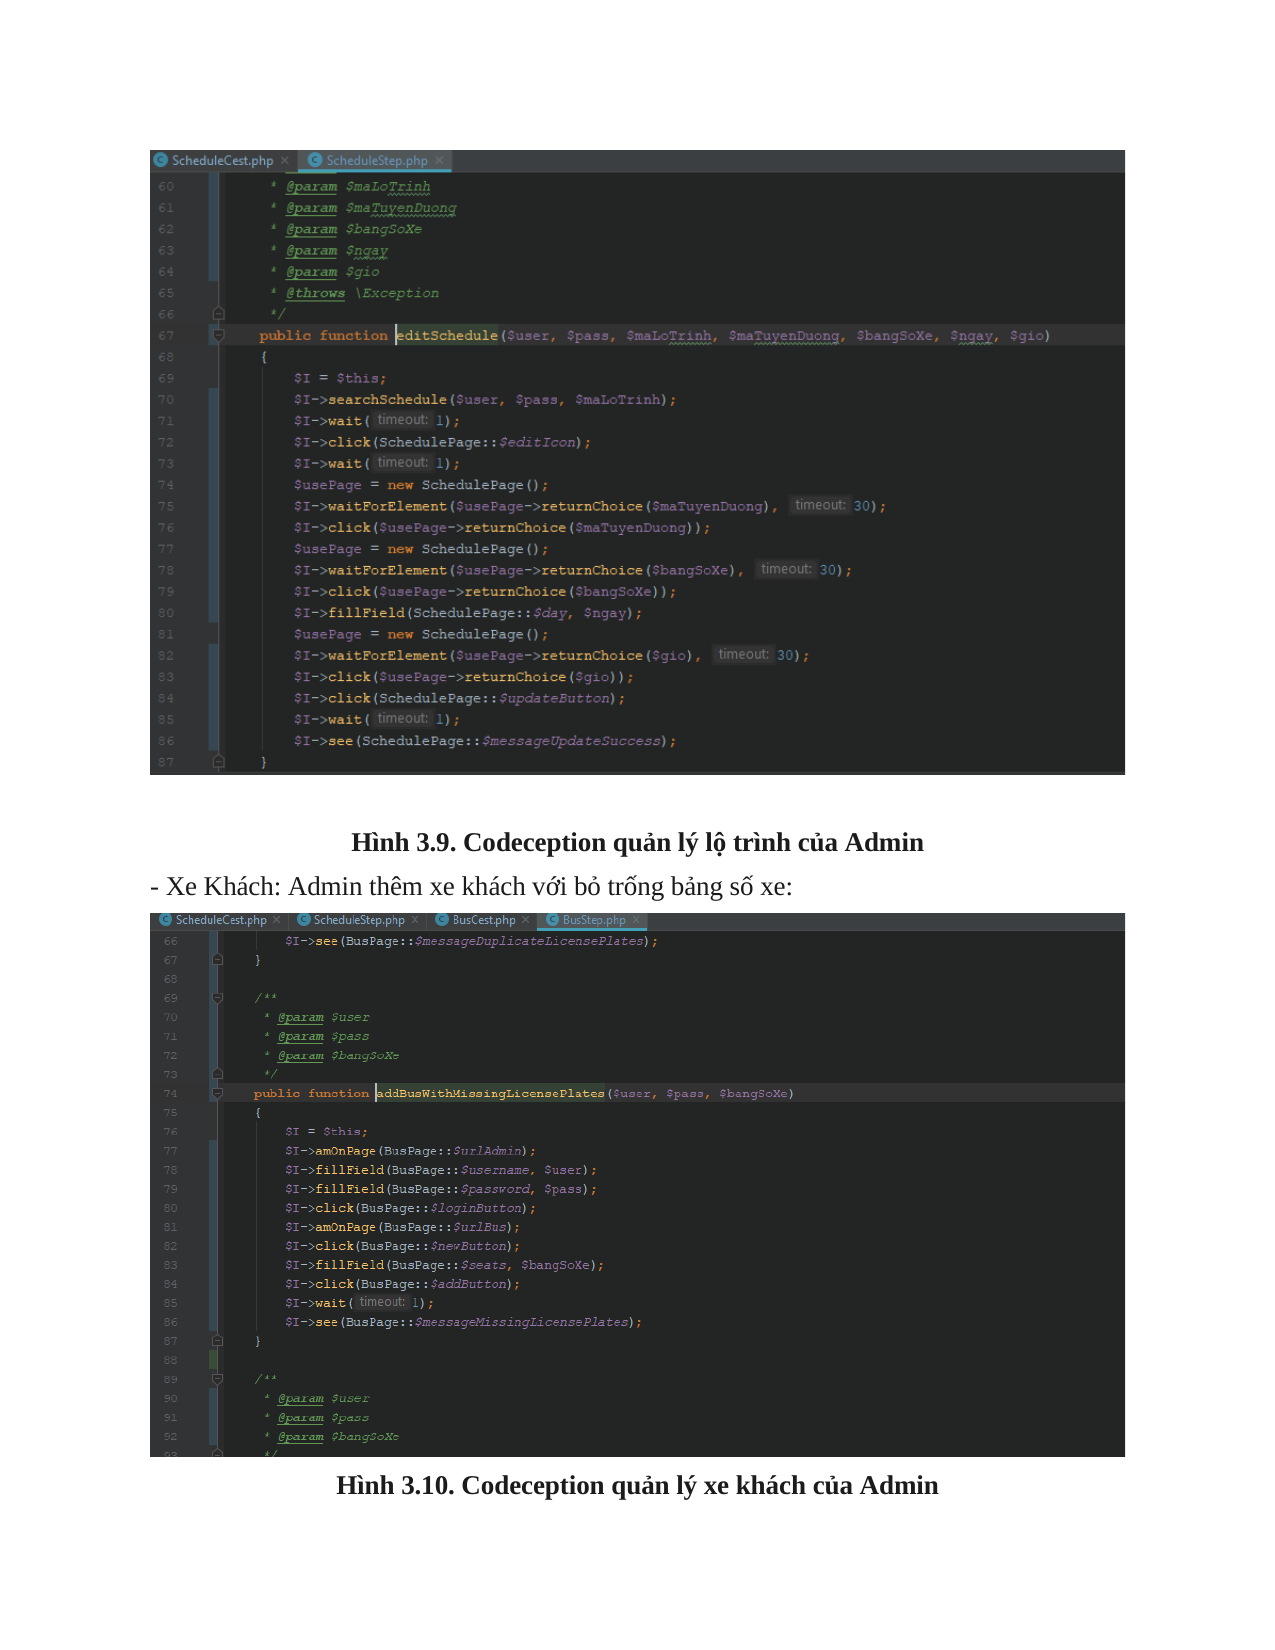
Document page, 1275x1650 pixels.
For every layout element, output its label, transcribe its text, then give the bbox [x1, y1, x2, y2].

text - Xe Khách: Admin thêm xe khách với bỏ trống bảng số xe: [150, 870, 1125, 901]
text Hình 3.10. Codeception quản lý xe khách của Admin [150, 1469, 1125, 1500]
text Hình 3.9. Codeception quản lý lộ trình của Admin [150, 826, 1125, 857]
